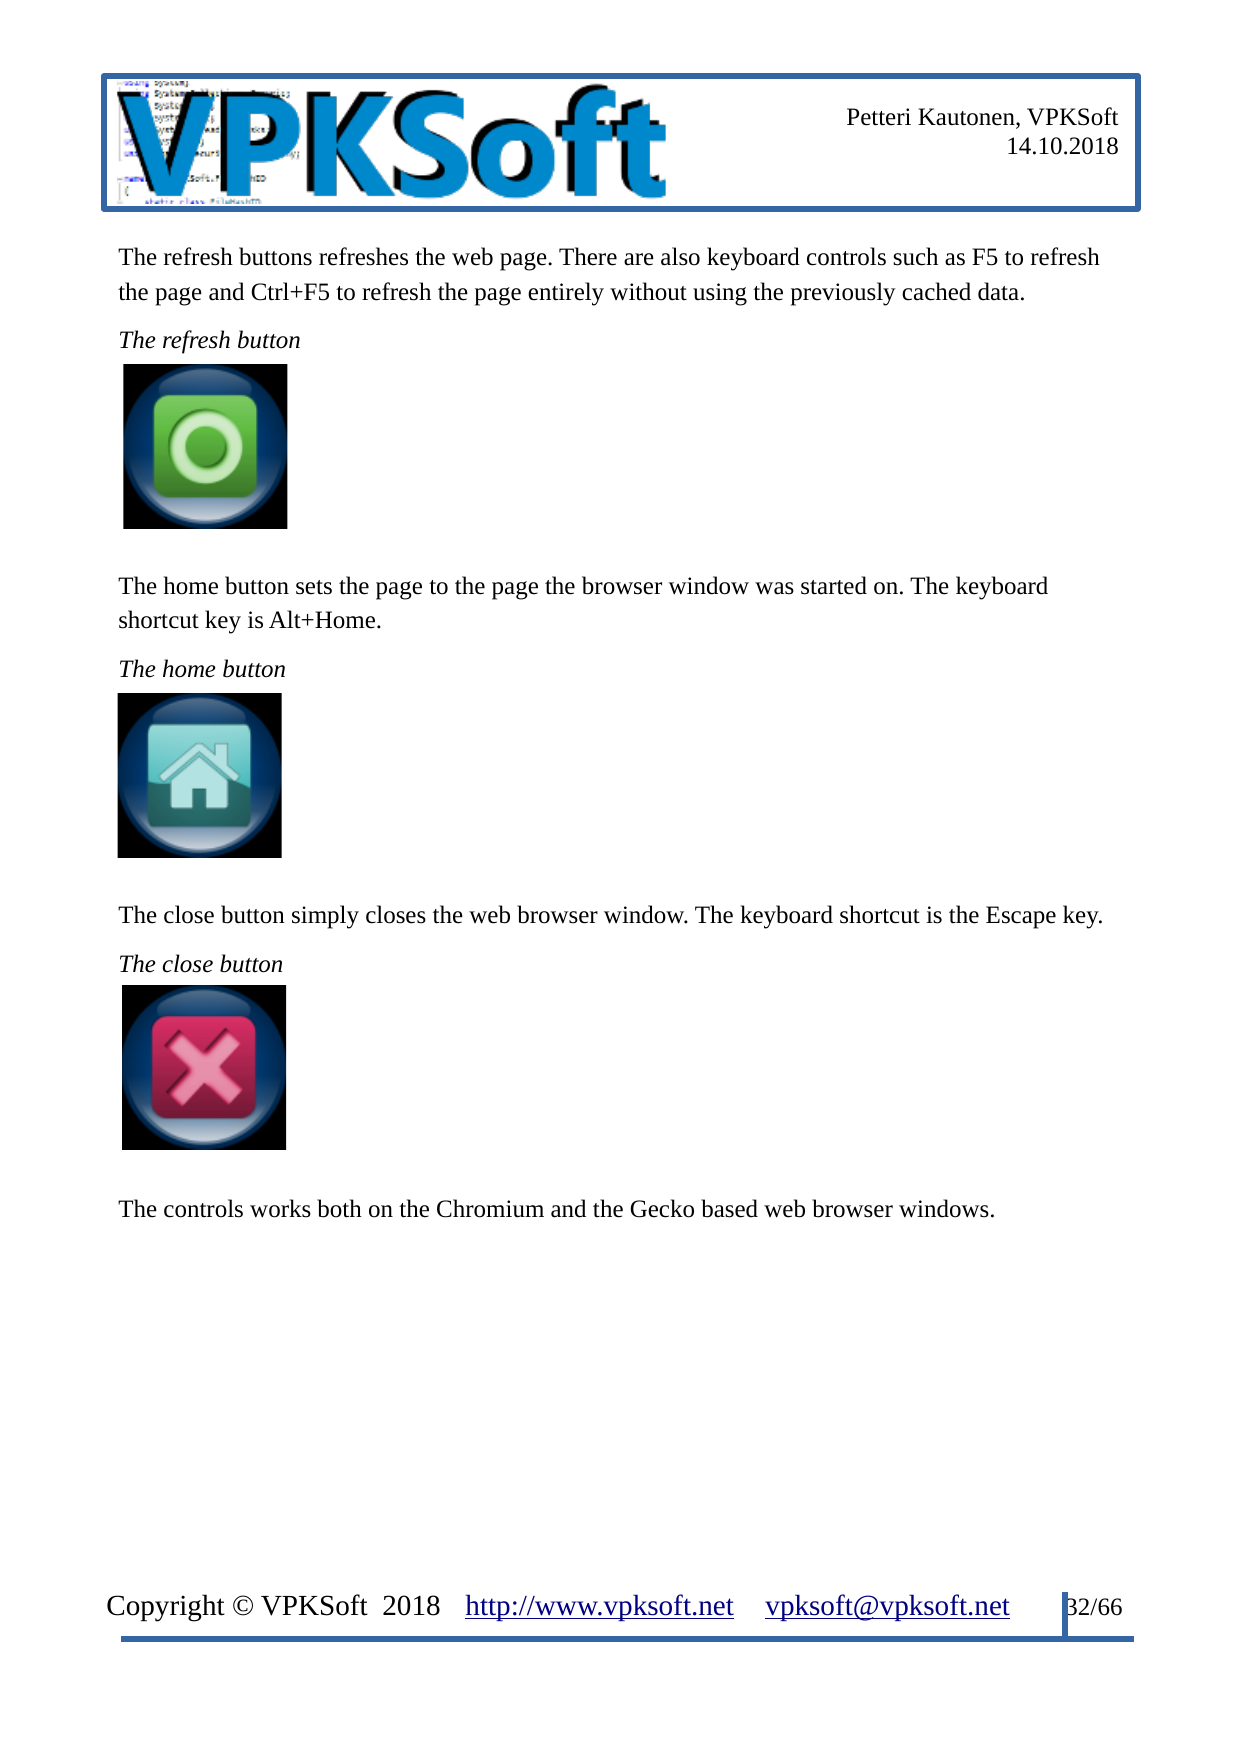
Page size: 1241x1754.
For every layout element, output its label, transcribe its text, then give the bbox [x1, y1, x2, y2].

picture [117, 693, 282, 858]
text The controls works both on the Chromium and the Gecko based web browser windows. [118, 1194, 1122, 1223]
text The home button [118, 654, 1122, 683]
text The refresh button [118, 326, 1122, 354]
text The refresh buttons refreshes the web page. There are also keyboard controls such as F5 to refresh the page and Ctrl+F5 to refresh the page entirely without using the previously cached data. [118, 242, 1122, 305]
picture [123, 364, 288, 529]
text The close button [118, 949, 1122, 978]
text The close button simply closes the web browser window. The keyboard shortcut is the Escape key. [118, 900, 1122, 928]
picture [116, 81, 672, 204]
text The home button sets the page to the page the browser window was started on. The keyboard shortcut key is Alt+Home. [118, 571, 1122, 634]
picture [122, 985, 287, 1150]
